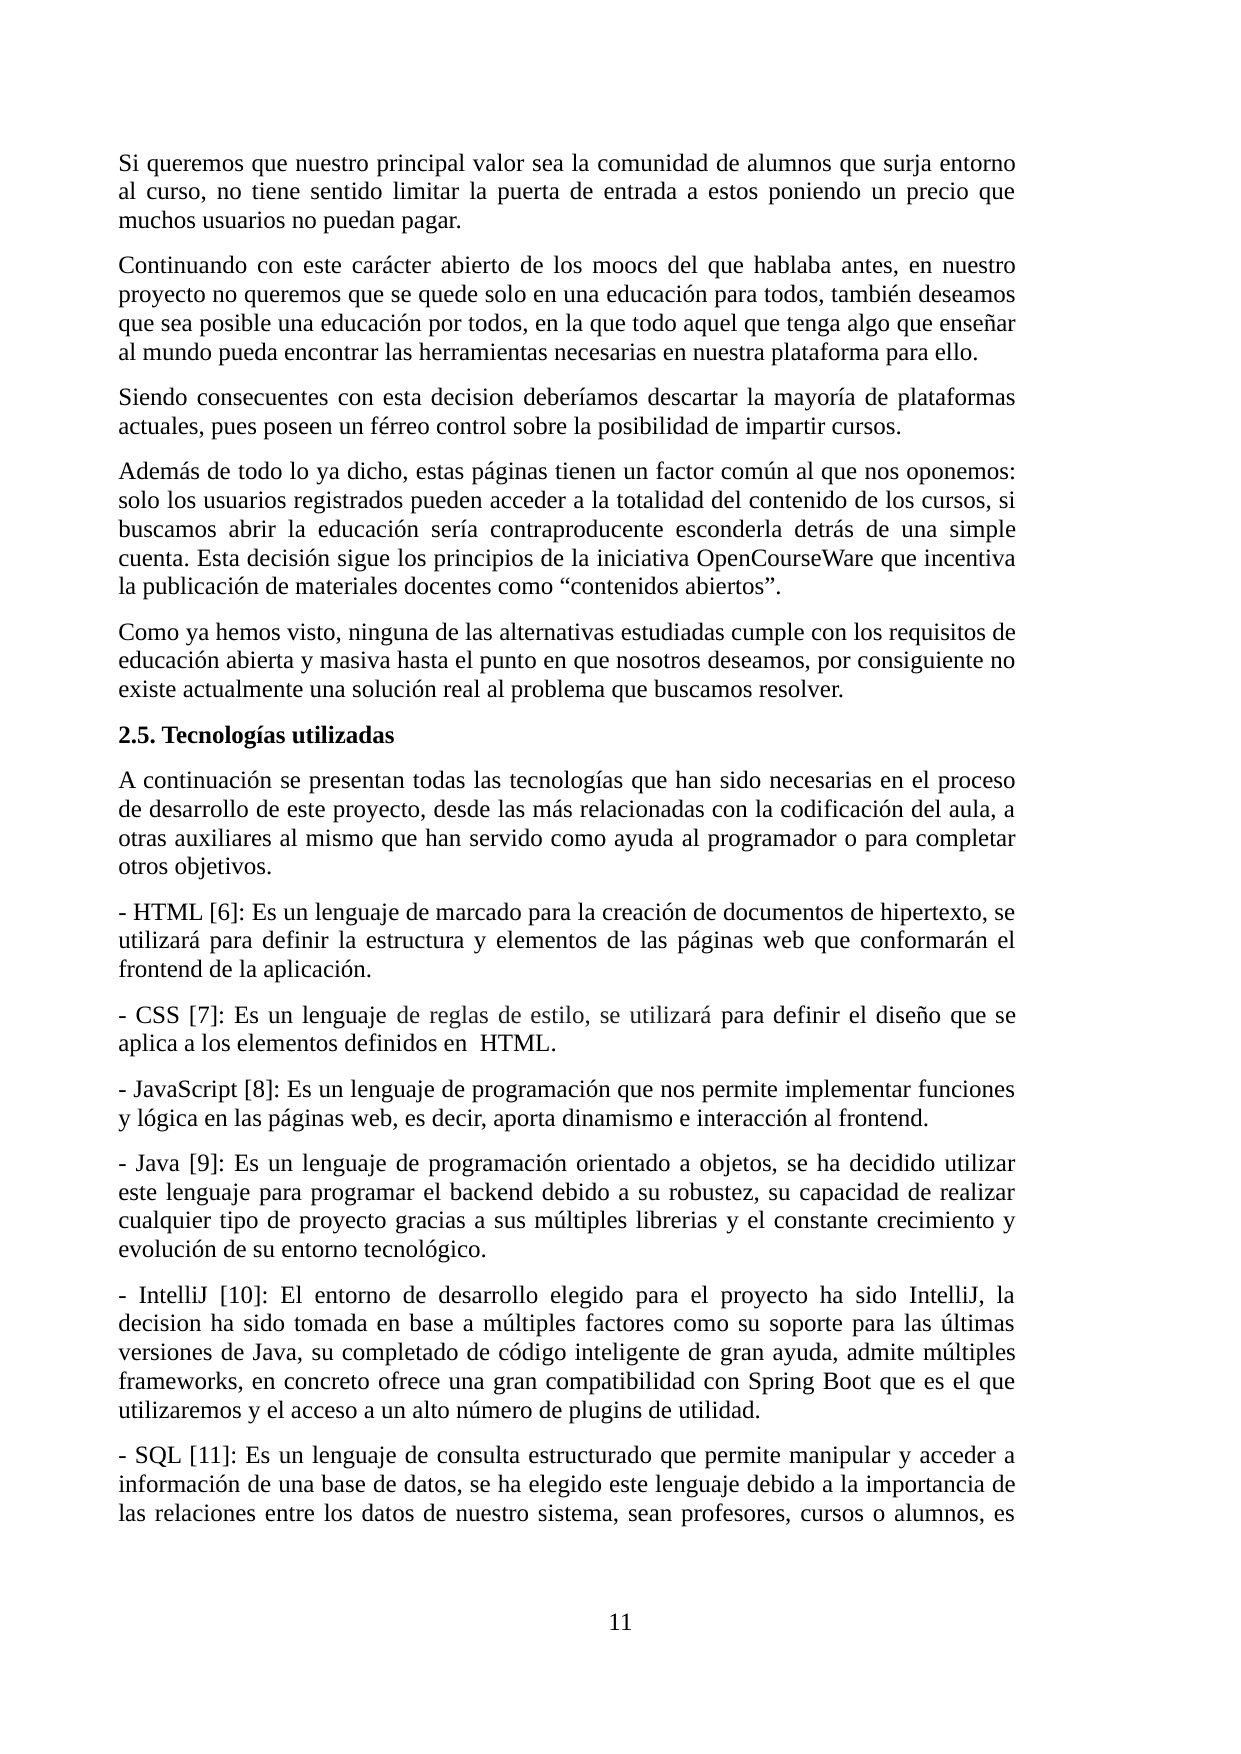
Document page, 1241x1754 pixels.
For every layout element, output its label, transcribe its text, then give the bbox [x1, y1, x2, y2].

text - HTML [6]: Es un lenguaje de marcado para la creación de documentos de hipertexto, se utilizará para definir la estructura y elementos de las páginas web que conformarán el frontend de la aplicación. [118, 897, 1017, 983]
text 2.5. Tecnologías utilizadas [118, 720, 1017, 748]
text Continuando con este carácter abierto de los moocs del que hablaba antes, en nuestro proyecto no queremos que se quede solo en una educación para todos, también deseamos que sea posible una educación por todos, en la que todo aquel que tenga algo que enseñar al mundo pueda encontrar las herramientas necesarias en nuestra plataforma para ello. [118, 251, 1017, 366]
text - CSS [7]: Es un lenguaje de reglas de estilo, se utilizará para definir el diseño que se aplica a los elementos definidos en HTML. [118, 1000, 1017, 1057]
text - JavaScript [8]: Es un lenguaje de programación que nos permite implementar funciones y lógica en las páginas web, es decir, aporta dinamismo e interacción al frontend. [118, 1074, 1017, 1131]
text Siendo consecuentes con esta decision deberíamos descartar la mayoría de plataformas actuales, pues poseen un férreo control sobre la posibilidad de impartir cursos. [118, 382, 1017, 440]
text Como ya hemos visto, ninguna de las alternativas estudiadas cumple con los requisitos de educación abierta y masiva hasta el punto en que nosotros deseamos, por consiguiente no existe actualmente una solución real al problema que buscamos resolver. [118, 617, 1017, 703]
text - Java [9]: Es un lenguaje de programación orientado a objetos, se ha decidido utilizar este lenguaje para programar el backend debido a su robustez, su capacidad de realizar cualquier tipo de proyecto gracias a sus múltiples librerias y el constante crecimiento y evolución de su entorno tecnológico. [118, 1148, 1017, 1263]
text Si queremos que nuestro principal valor sea la comunidad de alumnos que surja entorno al curso, no tiene sentido limitar la puerta de entrada a estos poniendo un precio que muchos usuarios no puedan pagar. [118, 148, 1017, 234]
text - SQL [11]: Es un lenguaje de consulta estructurado que permite manipular y acceder a información de una base de datos, se ha elegido este lenguaje debido a la importancia de las relaciones entre los datos de nuestro sistema, sean profesores, cursos o alumnos, es [118, 1440, 1017, 1526]
text A continuación se presentan todas las tecnologías que han sido necesarias en el proceso de desarrollo de este proyecto, desde las más relacionadas con la codificación del aula, a otras auxiliares al mismo que han servido como ayuda al programador o para completar otros objetivos. [118, 765, 1017, 880]
text Además de todo lo ya dicho, estas páginas tienen un factor común al que nos oponemos: solo los usuarios registrados pueden acceder a la totalidad del contenido de los cursos, si buscamos abrir la educación sería contraproducente esconderla detrás de una simple cuenta. Esta decisión sigue los principios de la iniciativa OpenCourseWare que incentiva la publicación de materiales docentes como “contenidos abiertos”. [118, 456, 1017, 600]
text - IntelliJ [10]: El entorno de desarrollo elegido para el proyecto ha sido IntelliJ, la decision ha sido tomada en base a múltiples factores como su soporte para las últimas versiones de Java, su completado de código inteligente de gran ayuda, admite múltiples frameworks, en concreto ofrece una gran compatibilidad con Spring Boot que es el que utilizaremos y el acceso a un alto número de plugins de utilidad. [118, 1280, 1017, 1423]
